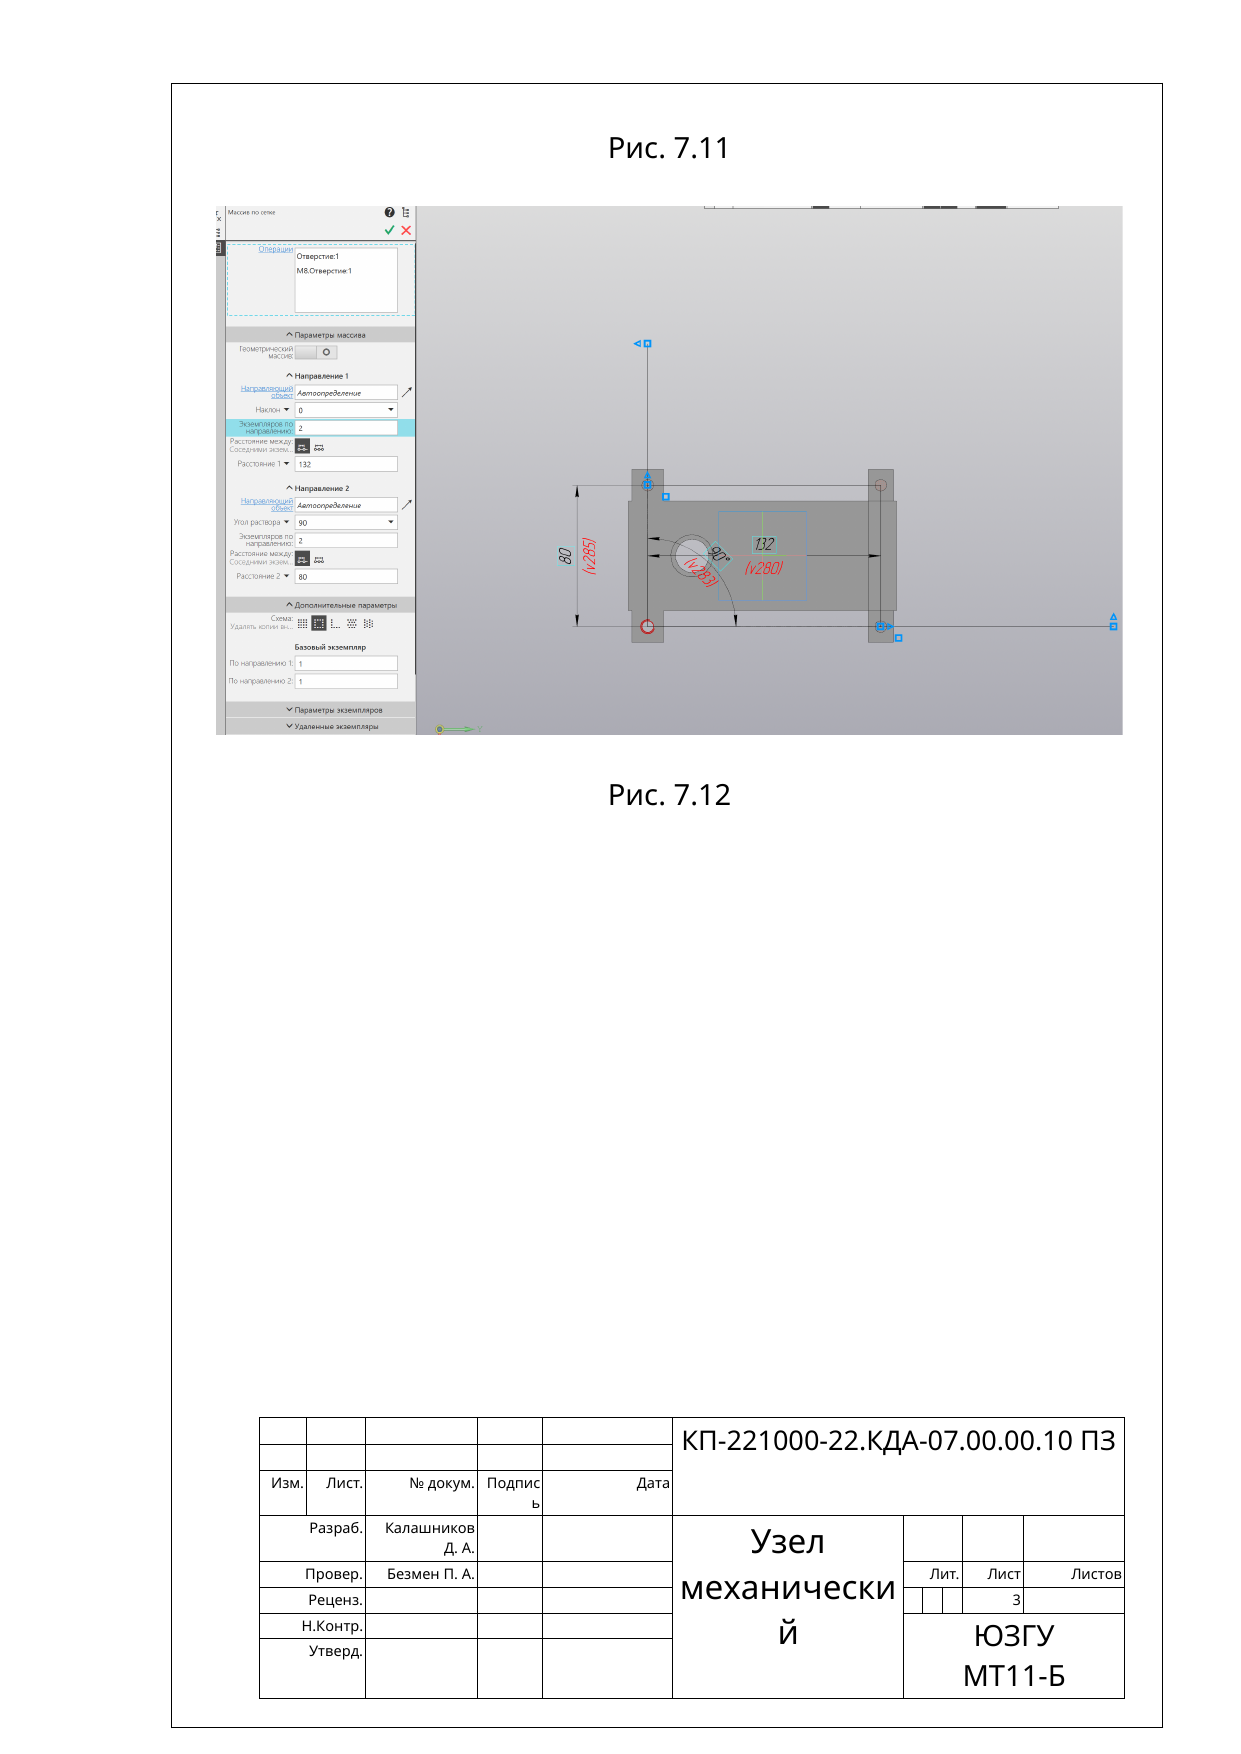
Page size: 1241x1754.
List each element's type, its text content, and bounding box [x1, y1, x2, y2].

picture [216, 206, 1123, 735]
text Рис. 7.12 [216, 775, 1123, 814]
text Рис. 7.11 [216, 127, 1123, 167]
